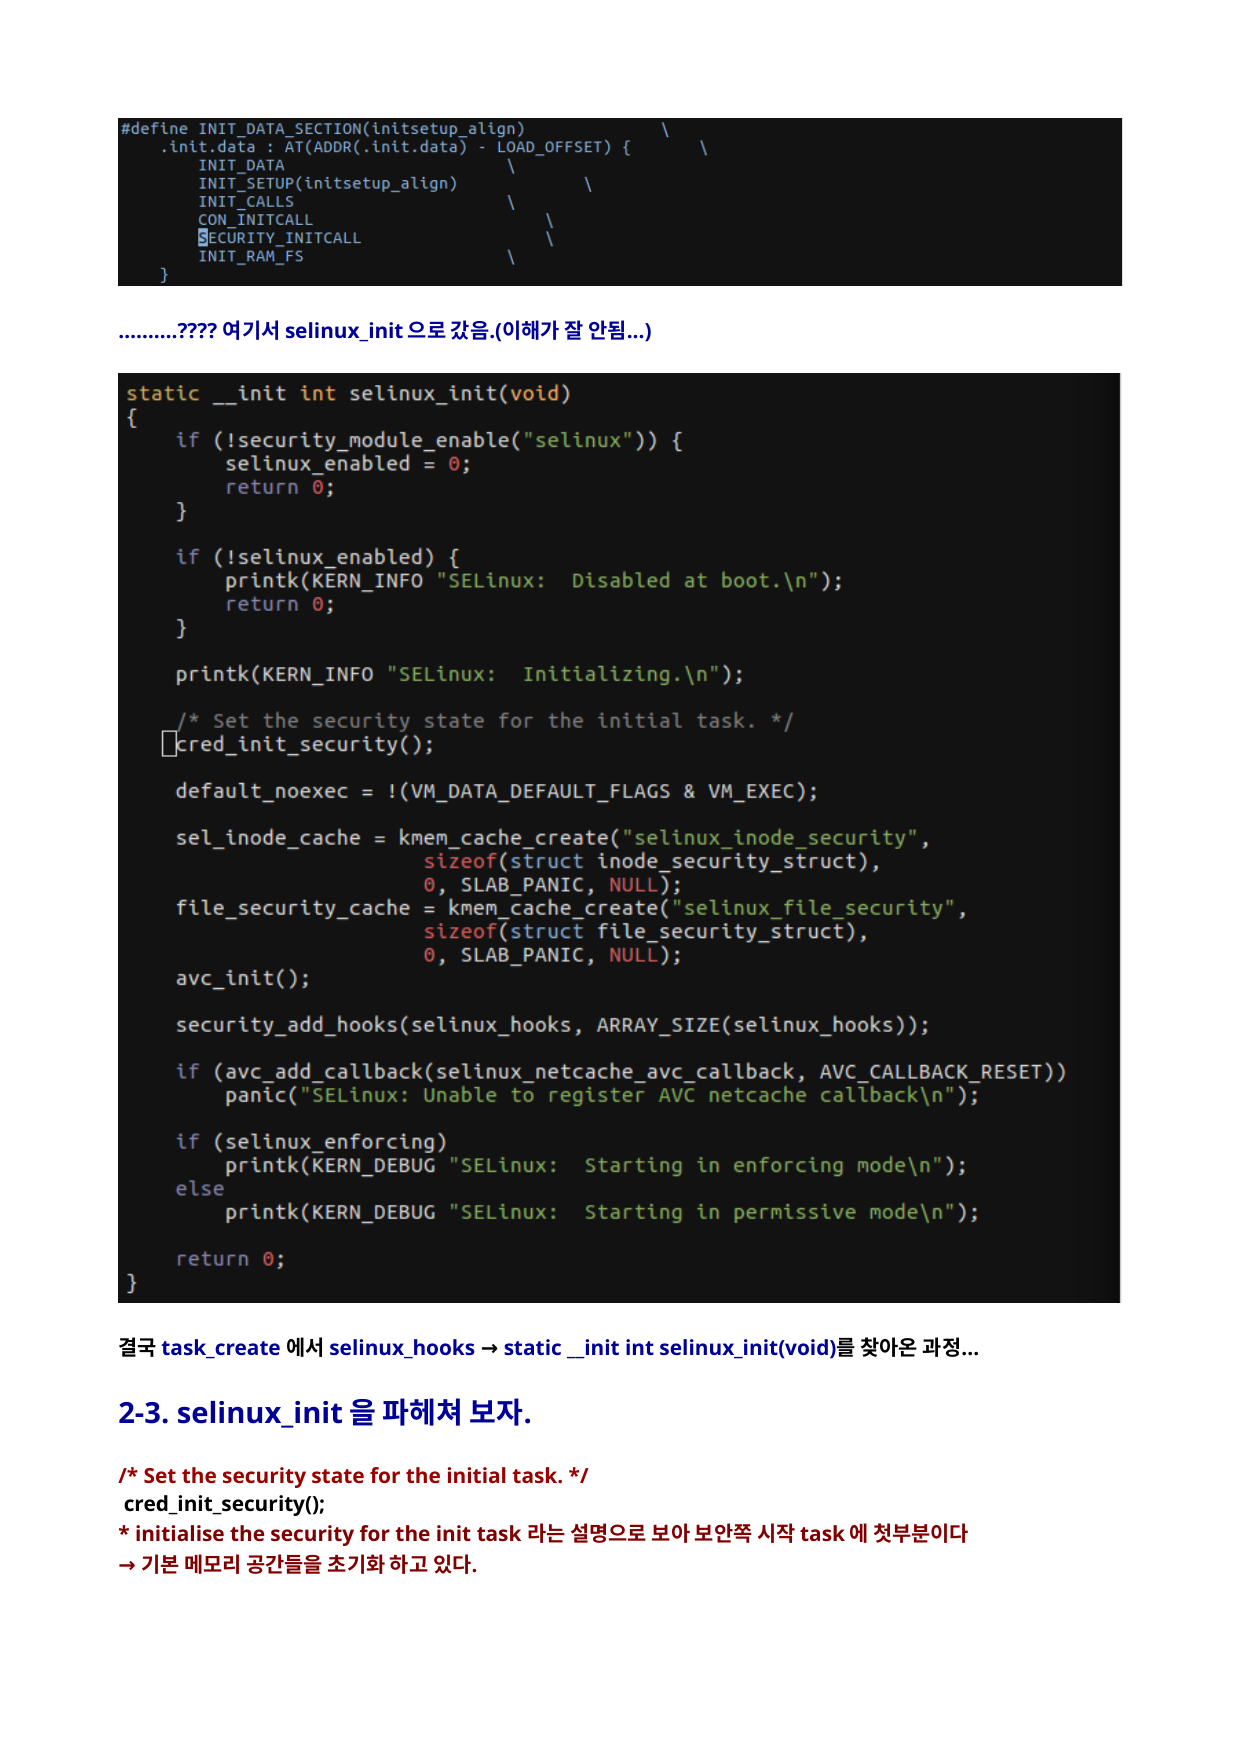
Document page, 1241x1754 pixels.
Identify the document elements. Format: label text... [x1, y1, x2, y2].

text 결국 task_create 에서 selinux_hooks → static __init int selinux_init(void)를 찾아온 과정... [118, 1331, 1122, 1362]
text /* Set the security state for the initial task. */ [118, 1461, 1122, 1489]
text * initialise the security for the init task 라는 설명으로 보아 보안쪽 시작 task에 첫부분이다 [118, 1518, 1122, 1548]
picture [118, 373, 1123, 1303]
text ……….???? 여기서 selinux_init으로 갔음.(이해가 잘 안됨...) [118, 314, 1122, 345]
picture [118, 118, 1123, 286]
text → 기본 메모리 공간들을 초기화 하고 있다. [118, 1548, 1122, 1578]
text 2-3. selinux_init을 파헤쳐 보자. [118, 1390, 1122, 1432]
text cred_init_security(); [118, 1489, 1122, 1518]
